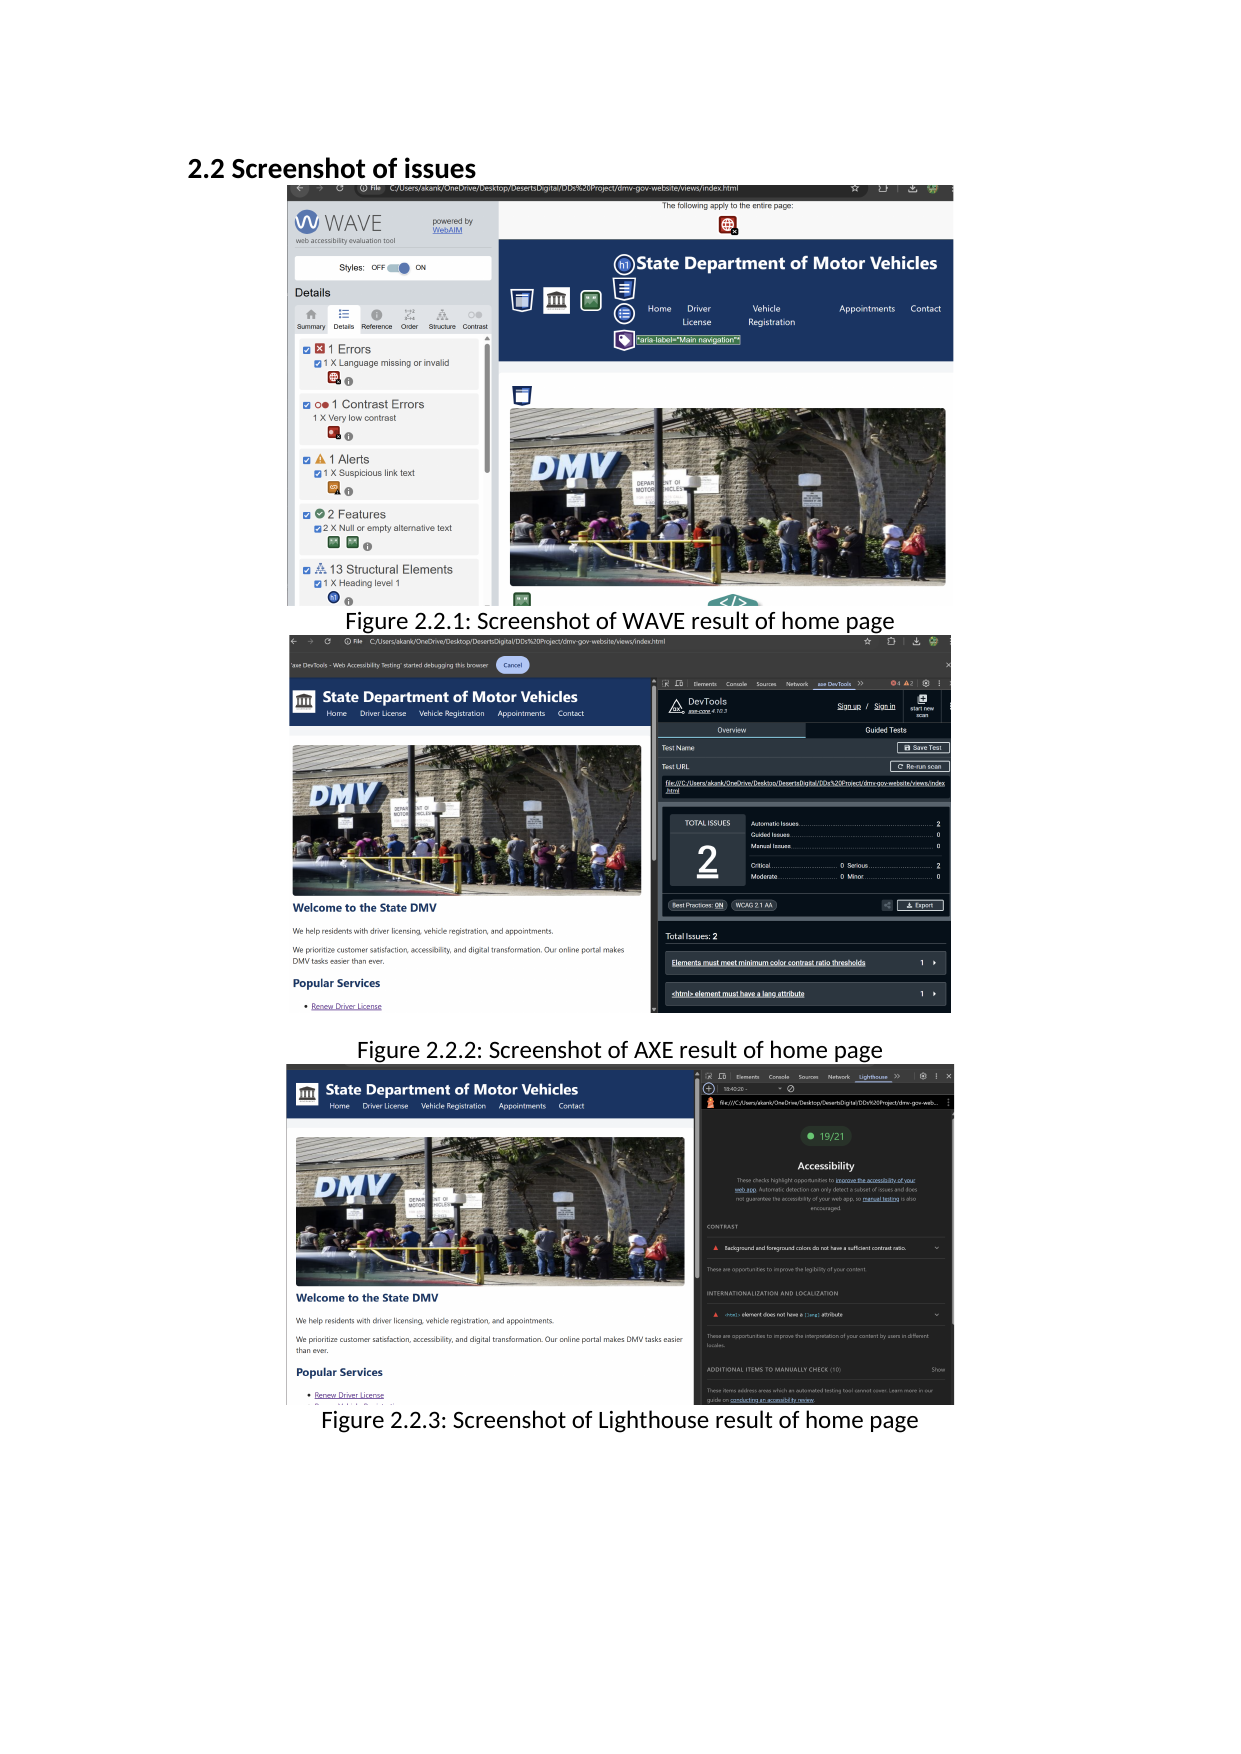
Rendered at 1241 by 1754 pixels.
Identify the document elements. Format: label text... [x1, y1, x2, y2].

subtitle Figure 2.2.2: Screenshot of AXE result of home page [150, 1034, 1090, 1064]
subtitle 2.2 Screenshot of issues [187, 150, 1090, 186]
picture [286, 1064, 955, 1405]
picture [287, 185, 954, 606]
subtitle Figure 2.2.3: Screenshot of Lighthouse result of home page [150, 1405, 1090, 1435]
picture [289, 635, 951, 1013]
subtitle Figure 2.2.1: Screenshot of WAVE result of home page [150, 605, 1090, 636]
